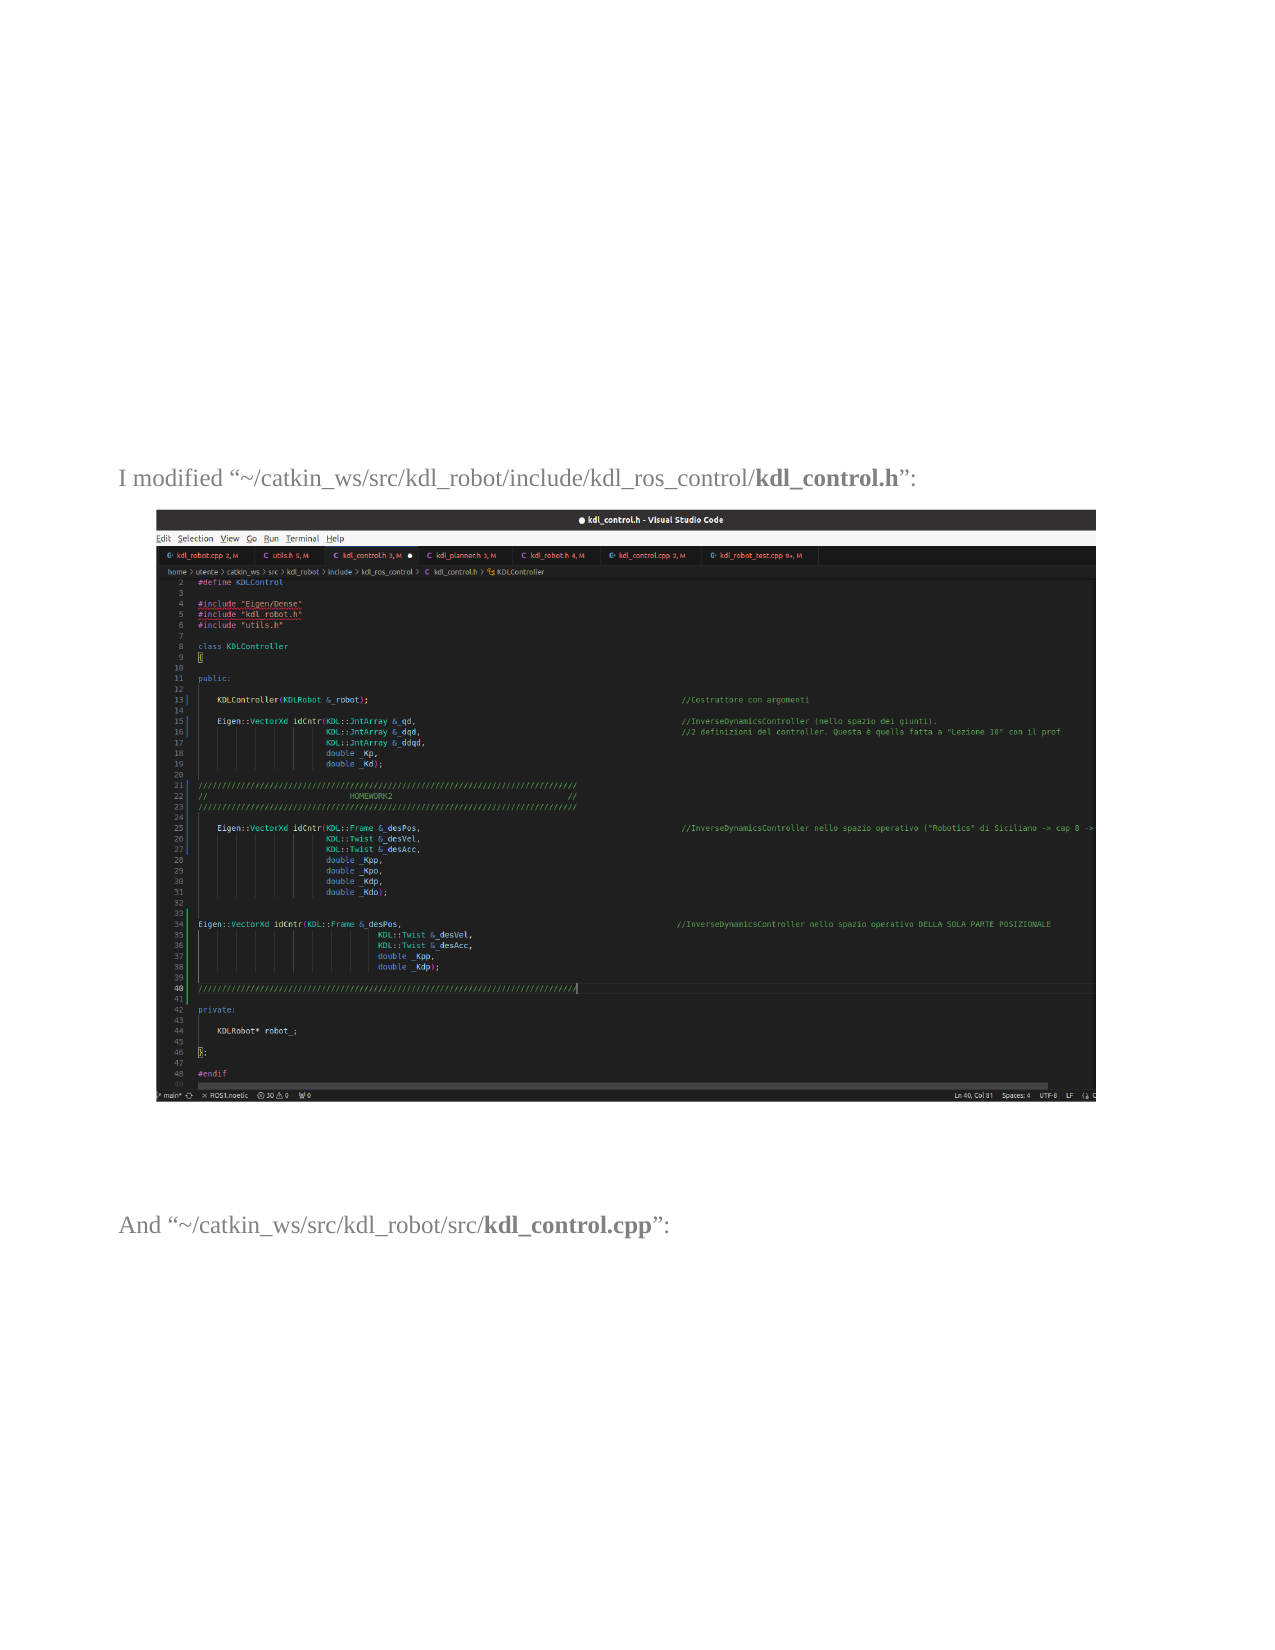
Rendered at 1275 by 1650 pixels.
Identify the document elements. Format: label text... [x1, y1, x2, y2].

text And “~/catkin_ws/src/kdl_robot/src/kdl_control.cpp”: [118, 1211, 1157, 1239]
picture [156, 509, 1096, 1102]
text I modified “~/catkin_ws/src/kdl_robot/include/kdl_ros_control/kdl_control.h”: [118, 463, 1157, 492]
